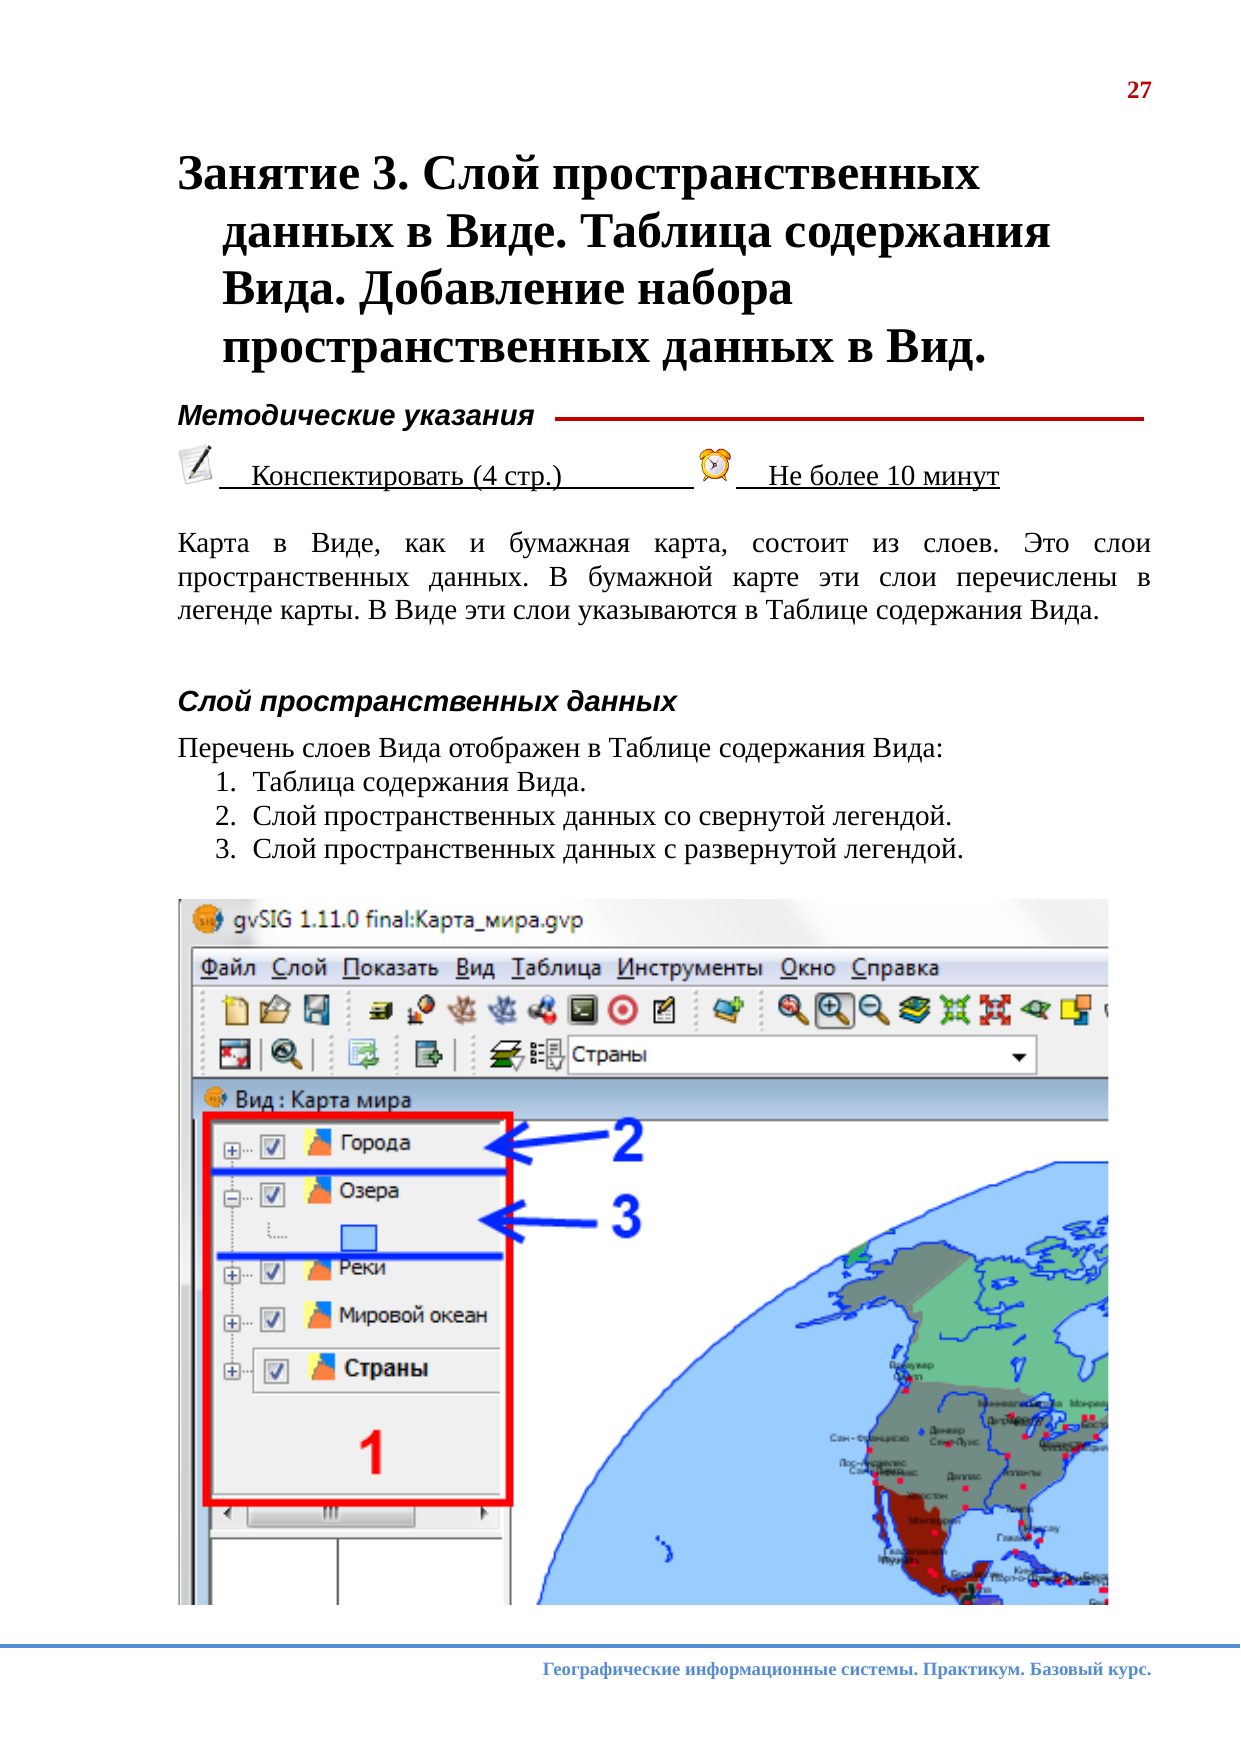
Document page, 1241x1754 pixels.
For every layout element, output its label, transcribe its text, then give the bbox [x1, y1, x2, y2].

text Конспектировать (4 стр.) Не более 10 минут [177, 444, 1152, 492]
subtitle Слой пространственных данных [177, 684, 1152, 718]
subtitle Занятие 3. Слой пространственных данных в Виде. Таблица содержания Вида. Добавление набора пространственных данных в Вид. [177, 143, 1152, 373]
list Таблица содержания Вида. [215, 764, 1152, 798]
picture [178, 899, 1109, 1605]
text Карта в Виде, как и бумажная карта, состоит из слоев. Это слои пространственных данных. В бумажной карте эти слои перечислены в легенде карты. В Виде эти слои указываются в Таблице содержания Вида. [177, 525, 1152, 626]
picture [695, 445, 734, 484]
subtitle Методические указания [177, 398, 1152, 432]
list Слой пространственных данных с развернутой легендой. [215, 831, 1152, 865]
list Слой пространственных данных со свернутой легендой. [215, 798, 1152, 831]
text Перечень слоев Вида отображен в Таблице содержания Вида: [177, 731, 1152, 764]
picture [178, 445, 217, 484]
